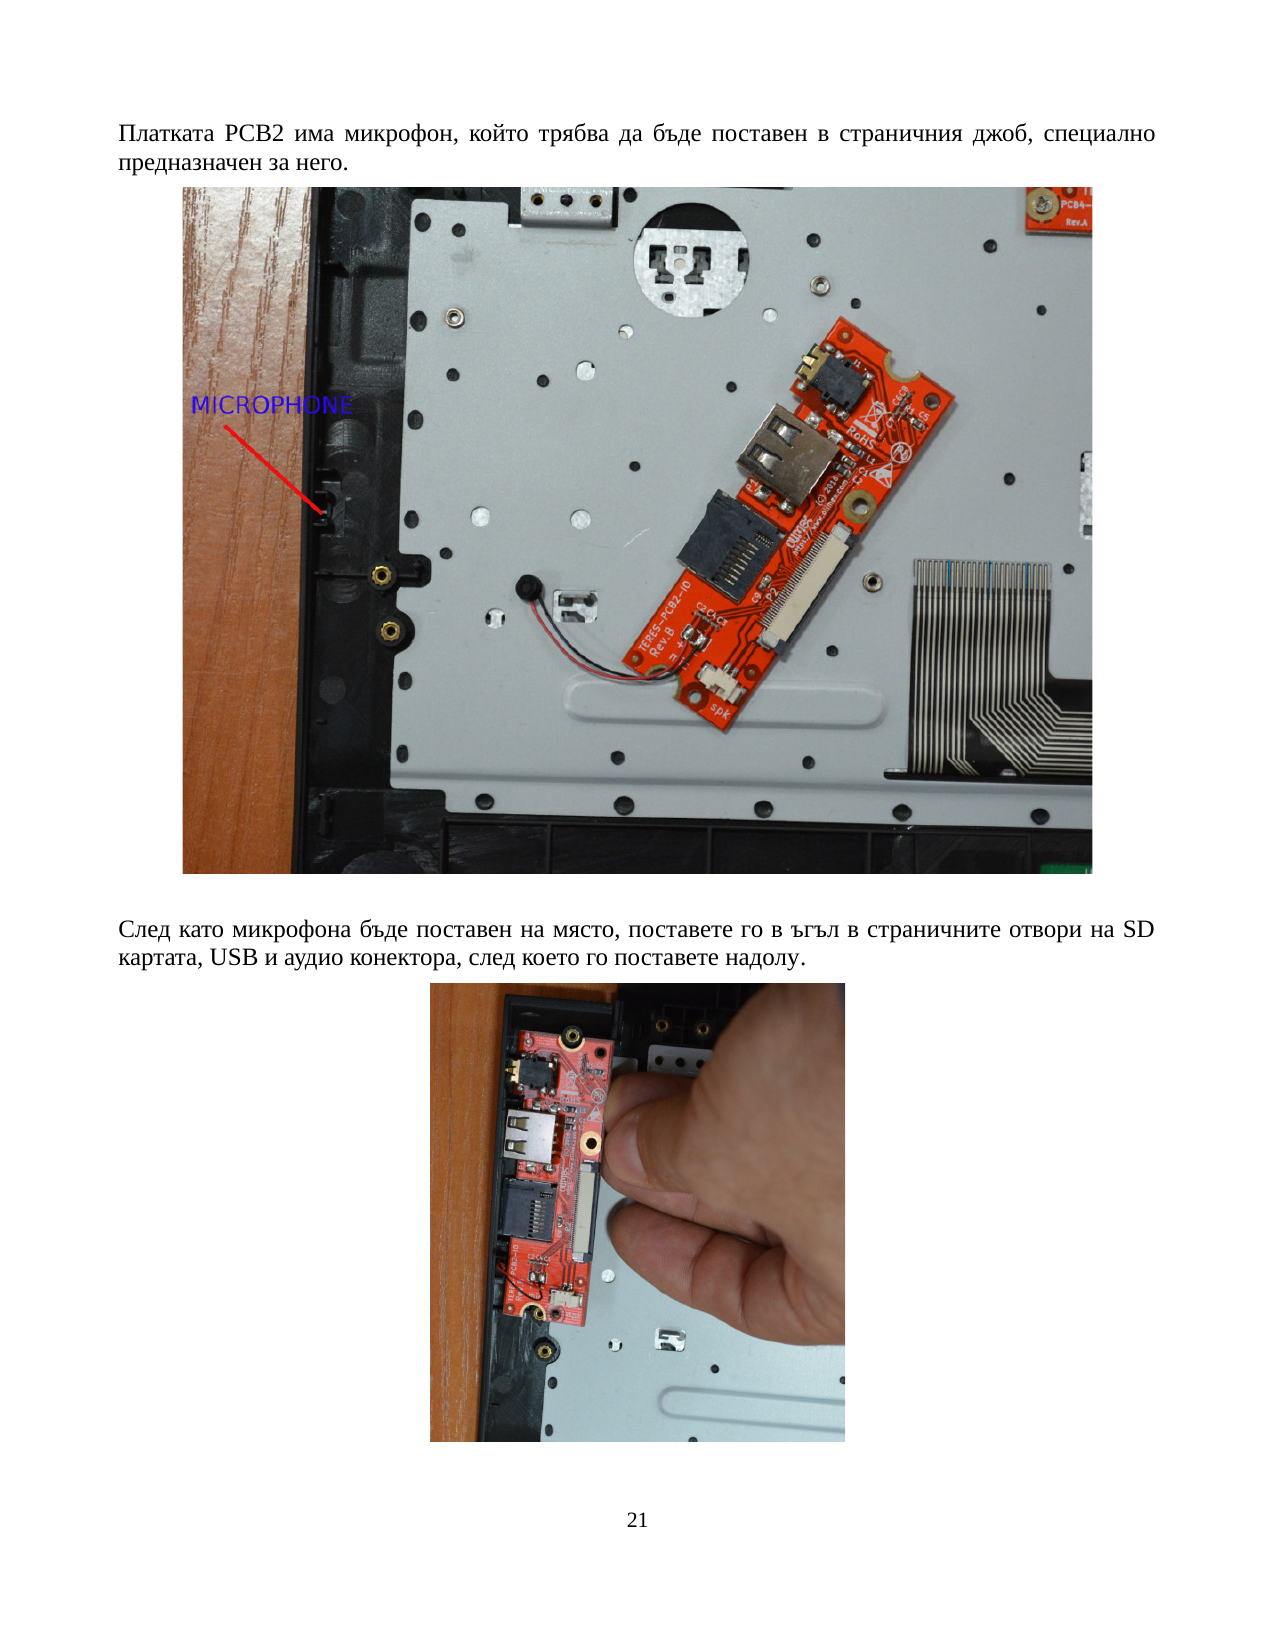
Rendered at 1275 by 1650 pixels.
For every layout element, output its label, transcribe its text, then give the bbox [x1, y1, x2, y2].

text След като микрофона бъде поставен на място, поставете го в ъгъл в страничните отвори на SD картата, USB и аудио конектора, след което го поставете надолу. [118, 914, 1157, 971]
picture [182, 187, 1093, 874]
text Платката PCB2 има микрофон, който трябва да бъде поставен в страничния джоб, специално предназначен за него. [118, 118, 1157, 176]
picture [430, 983, 846, 1442]
